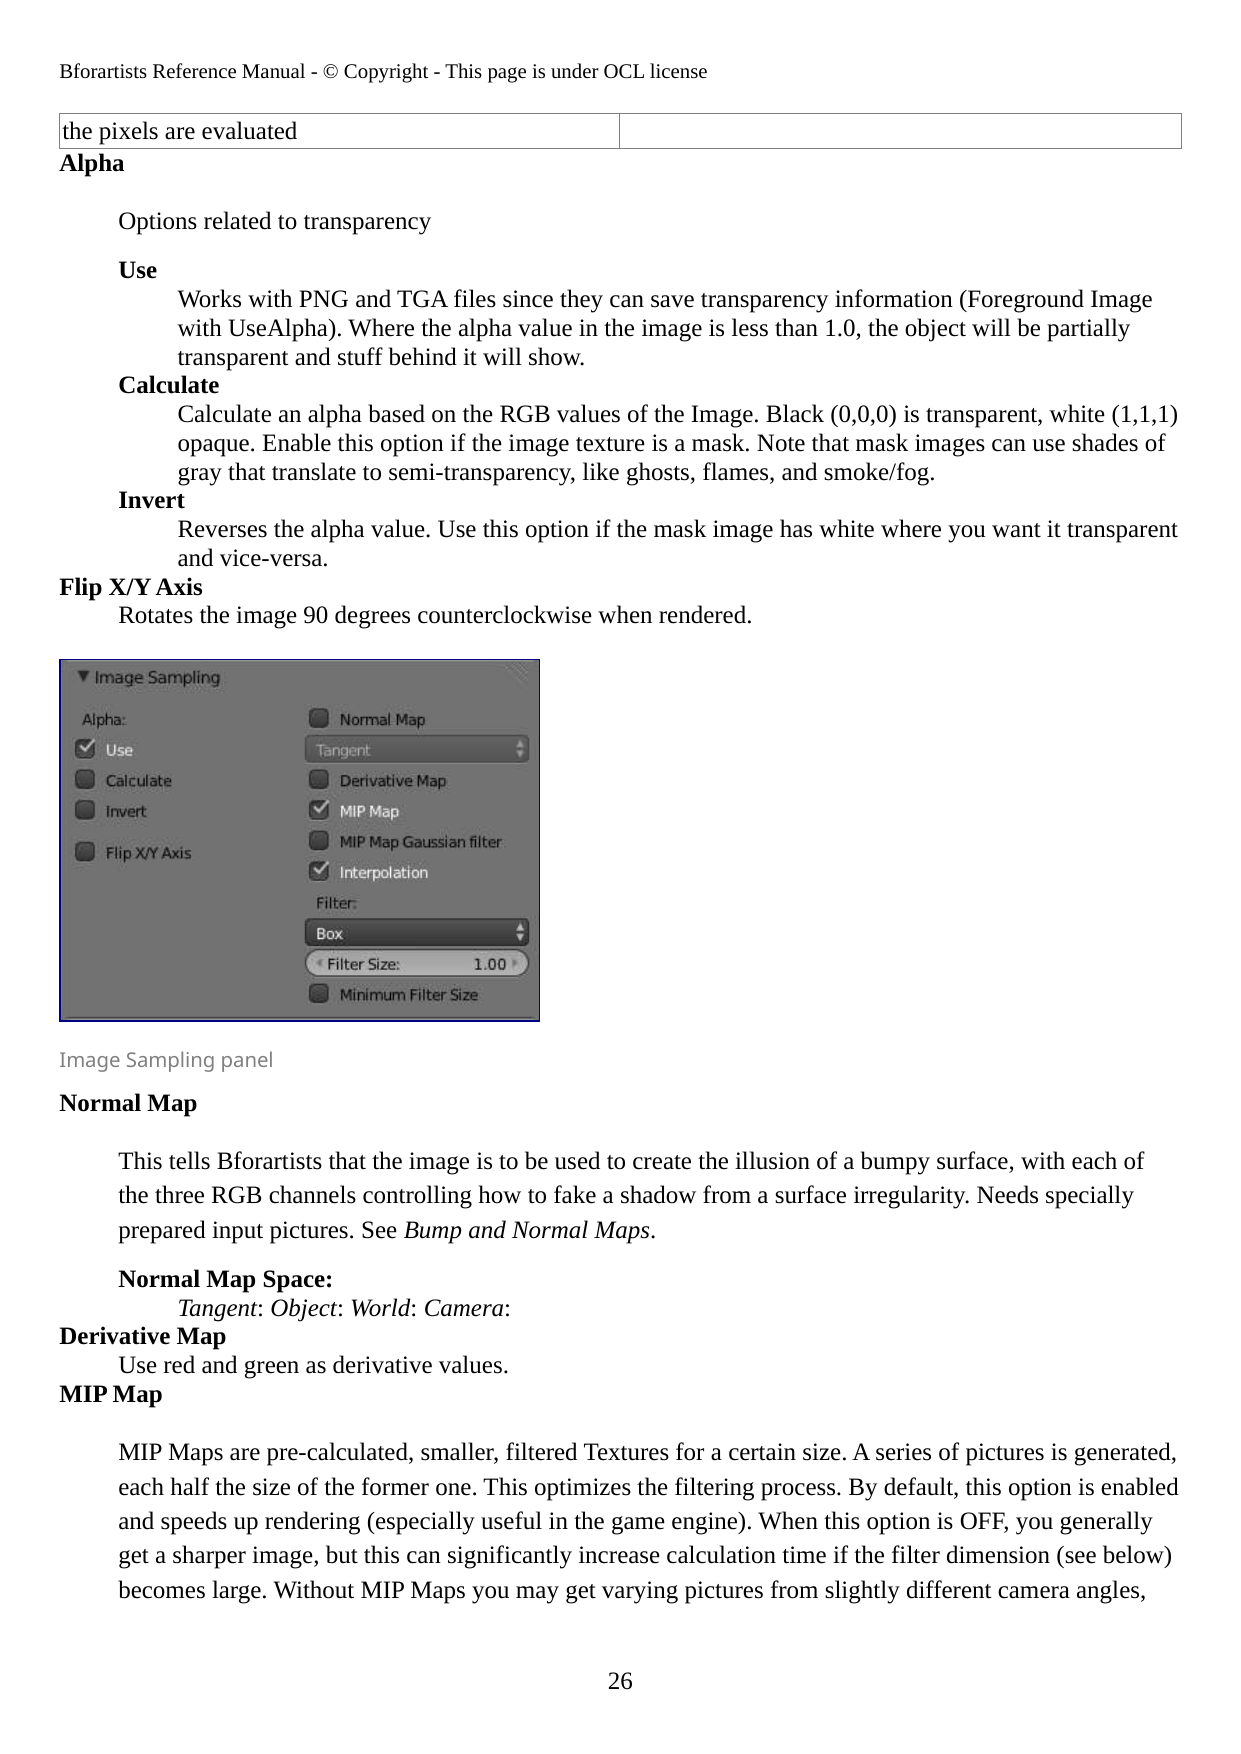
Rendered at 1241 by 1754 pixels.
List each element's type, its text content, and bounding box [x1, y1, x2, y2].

subtitle Alpha [59, 149, 1181, 177]
subtitle Use [118, 255, 1181, 284]
text This tells Bforartists that the image is to be used to create the illusion of a bumpy surface, with each of the three RGB channels controlling how to fake a shadow from a surface irregularity. Needs specially prepared input pictures. See Bump and Normal Maps. [118, 1146, 1181, 1244]
table_cell the pixels are evaluated [60, 114, 619, 148]
list Use red and green as derivative values. [118, 1350, 1181, 1379]
list Calculate an alpha based on the RGB values of the Image. Black (0,0,0) is transparent, white (1,1,1) opaque. Enable this option if the image texture is a mask. Note that mask images can use shades of gray that translate to semi-transparency, like ghosts, flames, and smoke/fog. [177, 399, 1181, 485]
subtitle Normal Map Space: [118, 1264, 1181, 1293]
table_cell [620, 114, 1181, 148]
subtitle Derivative Map [59, 1321, 1181, 1350]
list Tangent: Object: World: Camera: [177, 1293, 1181, 1321]
text Options related to transparency [118, 206, 1181, 235]
subtitle Flip X/Y Axis [59, 572, 1181, 600]
text Image Sampling panel [59, 1042, 1181, 1073]
list Reverses the alpha value. Use this option if the mask image has white where you want it transparent and vice-versa. [177, 514, 1181, 572]
subtitle Calculate [118, 370, 1181, 399]
text MIP Maps are pre-calculated, smaller, filtered Textures for a certain size. A series of pictures is generated, each half the size of the former one. This optimizes the filtering process. By default, this option is enabled and speeds up rendering (especially useful in the game engine). When this option is OFF, you generally get a sharper image, but this can significantly increase calculation time if the filter dimension (see below) becomes large. Without MIP Maps you may get varying pictures from slightly different camera angles, [118, 1437, 1181, 1604]
subtitle Invert [118, 485, 1181, 514]
picture [61, 660, 539, 1020]
list Works with PNG and TGA files since they can save transparency information (Foreground Image with UseAlpha). Where the alpha value in the image is less than 1.0, the object will be partially transparent and stuff behind it will show. [177, 284, 1181, 370]
subtitle MIP Map [59, 1379, 1181, 1408]
list Rotates the image 90 degrees counterclockwise when rendered. [118, 600, 1181, 629]
subtitle Normal Map [59, 1088, 1181, 1116]
